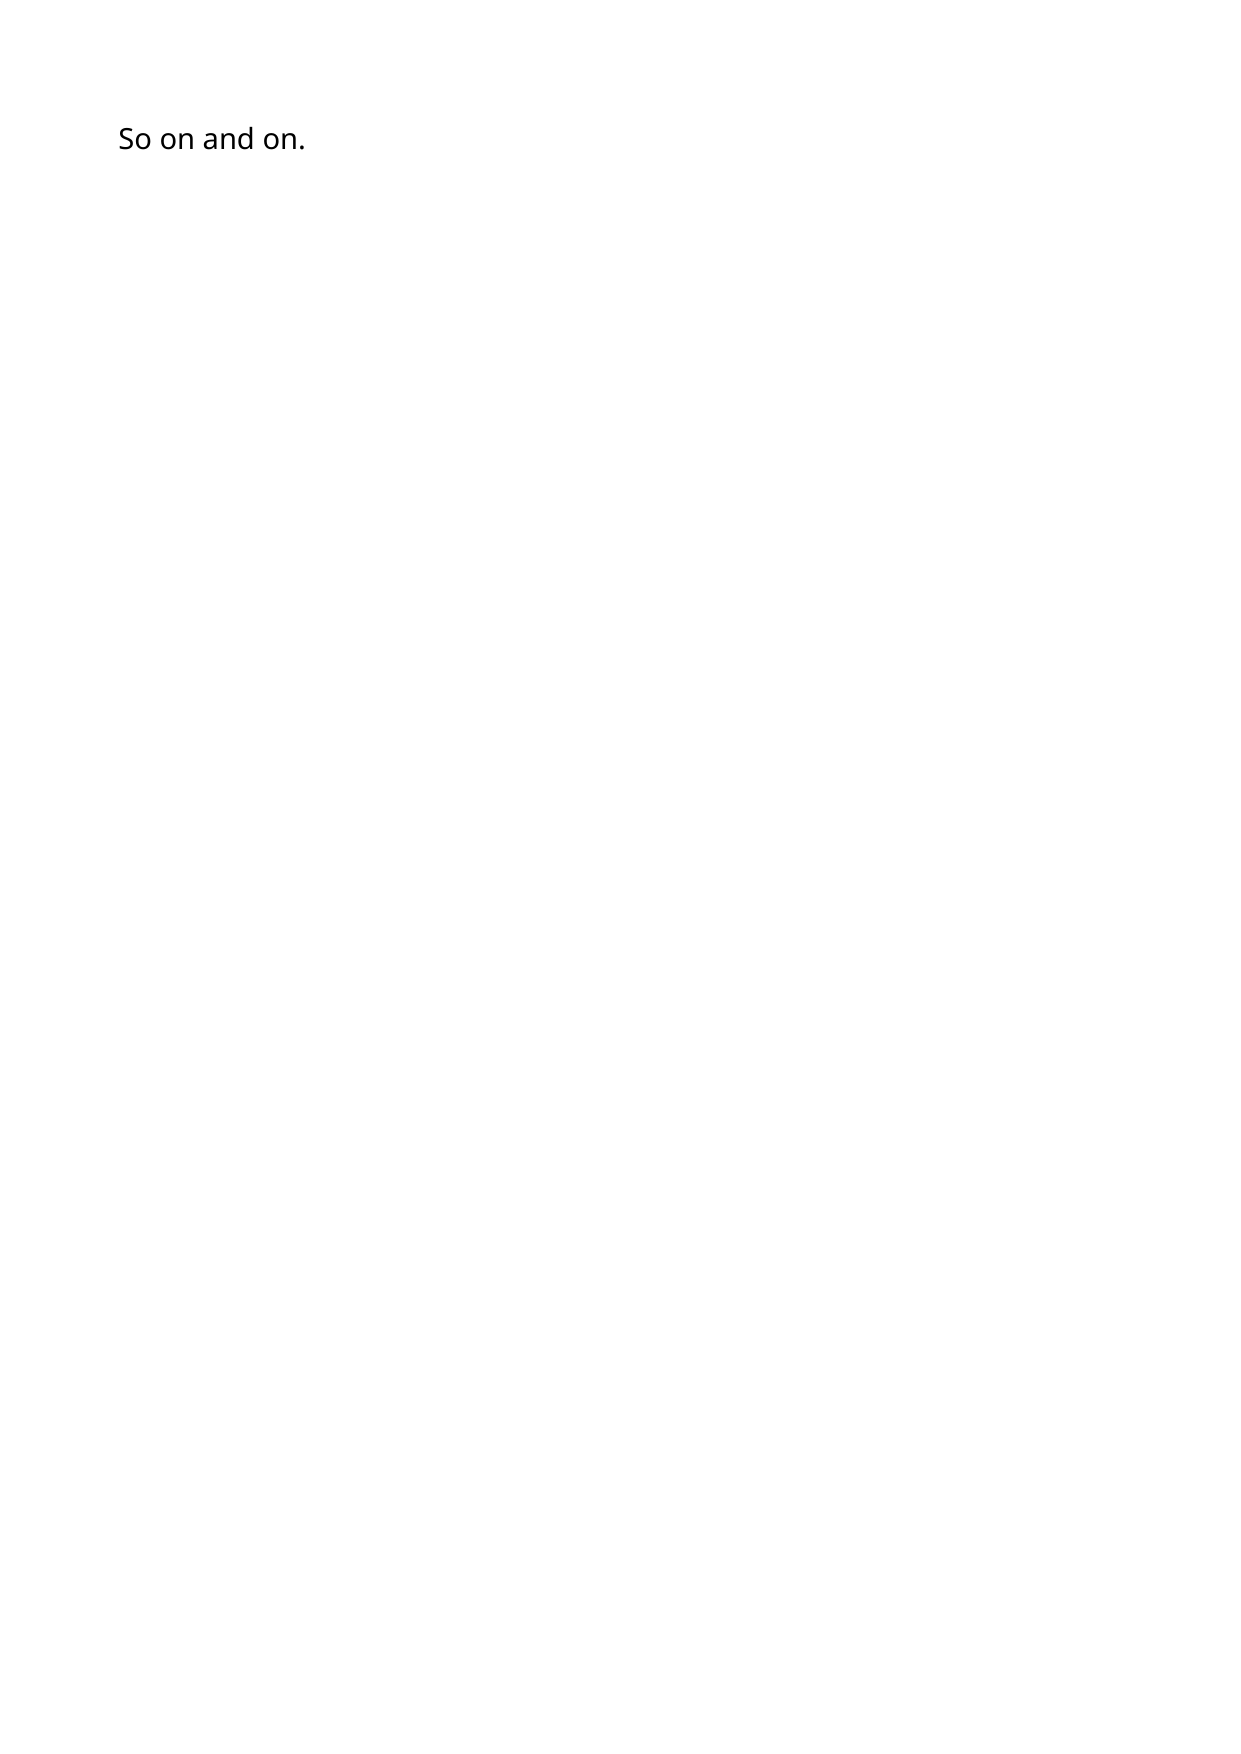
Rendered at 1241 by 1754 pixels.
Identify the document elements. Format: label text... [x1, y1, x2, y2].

text So on and on. [118, 118, 1122, 158]
